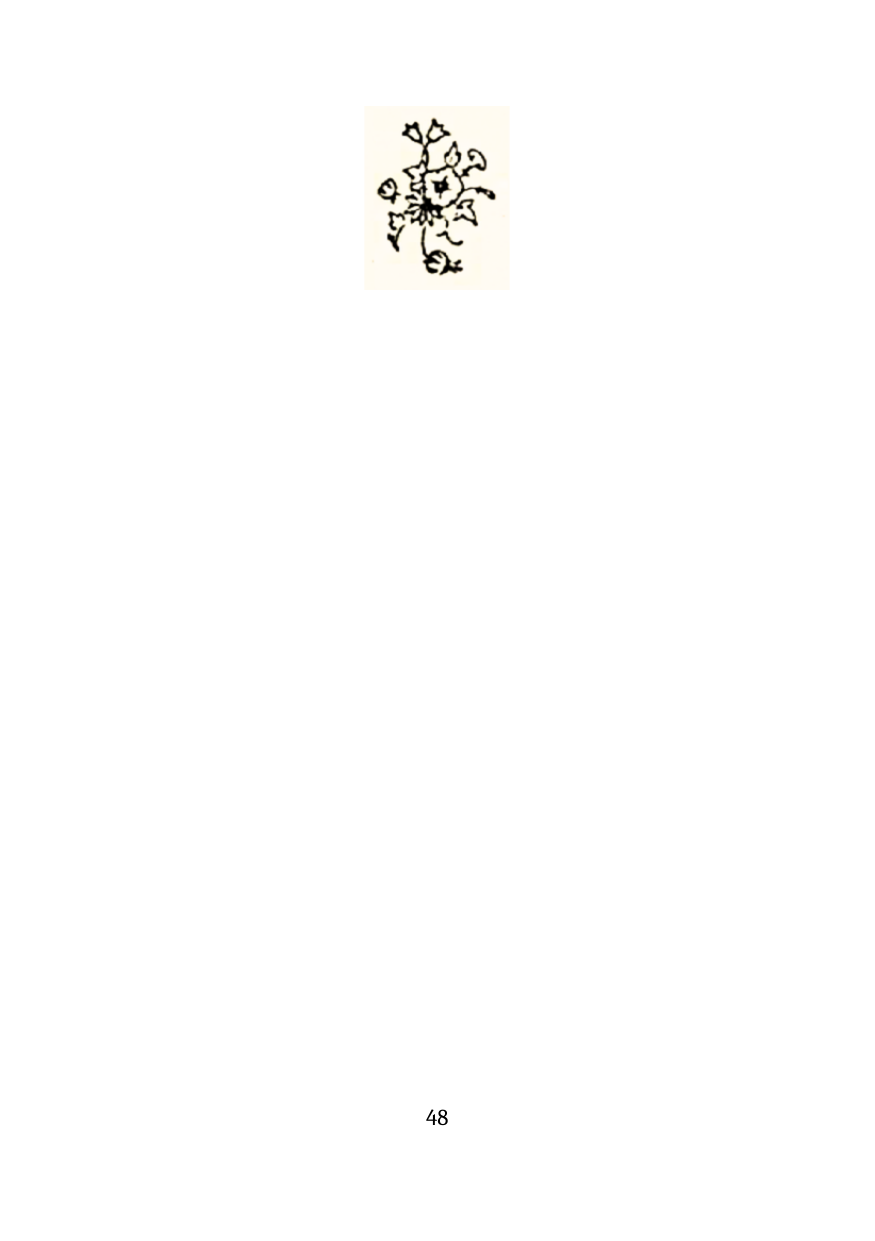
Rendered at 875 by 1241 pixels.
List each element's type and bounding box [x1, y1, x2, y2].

picture [364, 106, 510, 290]
